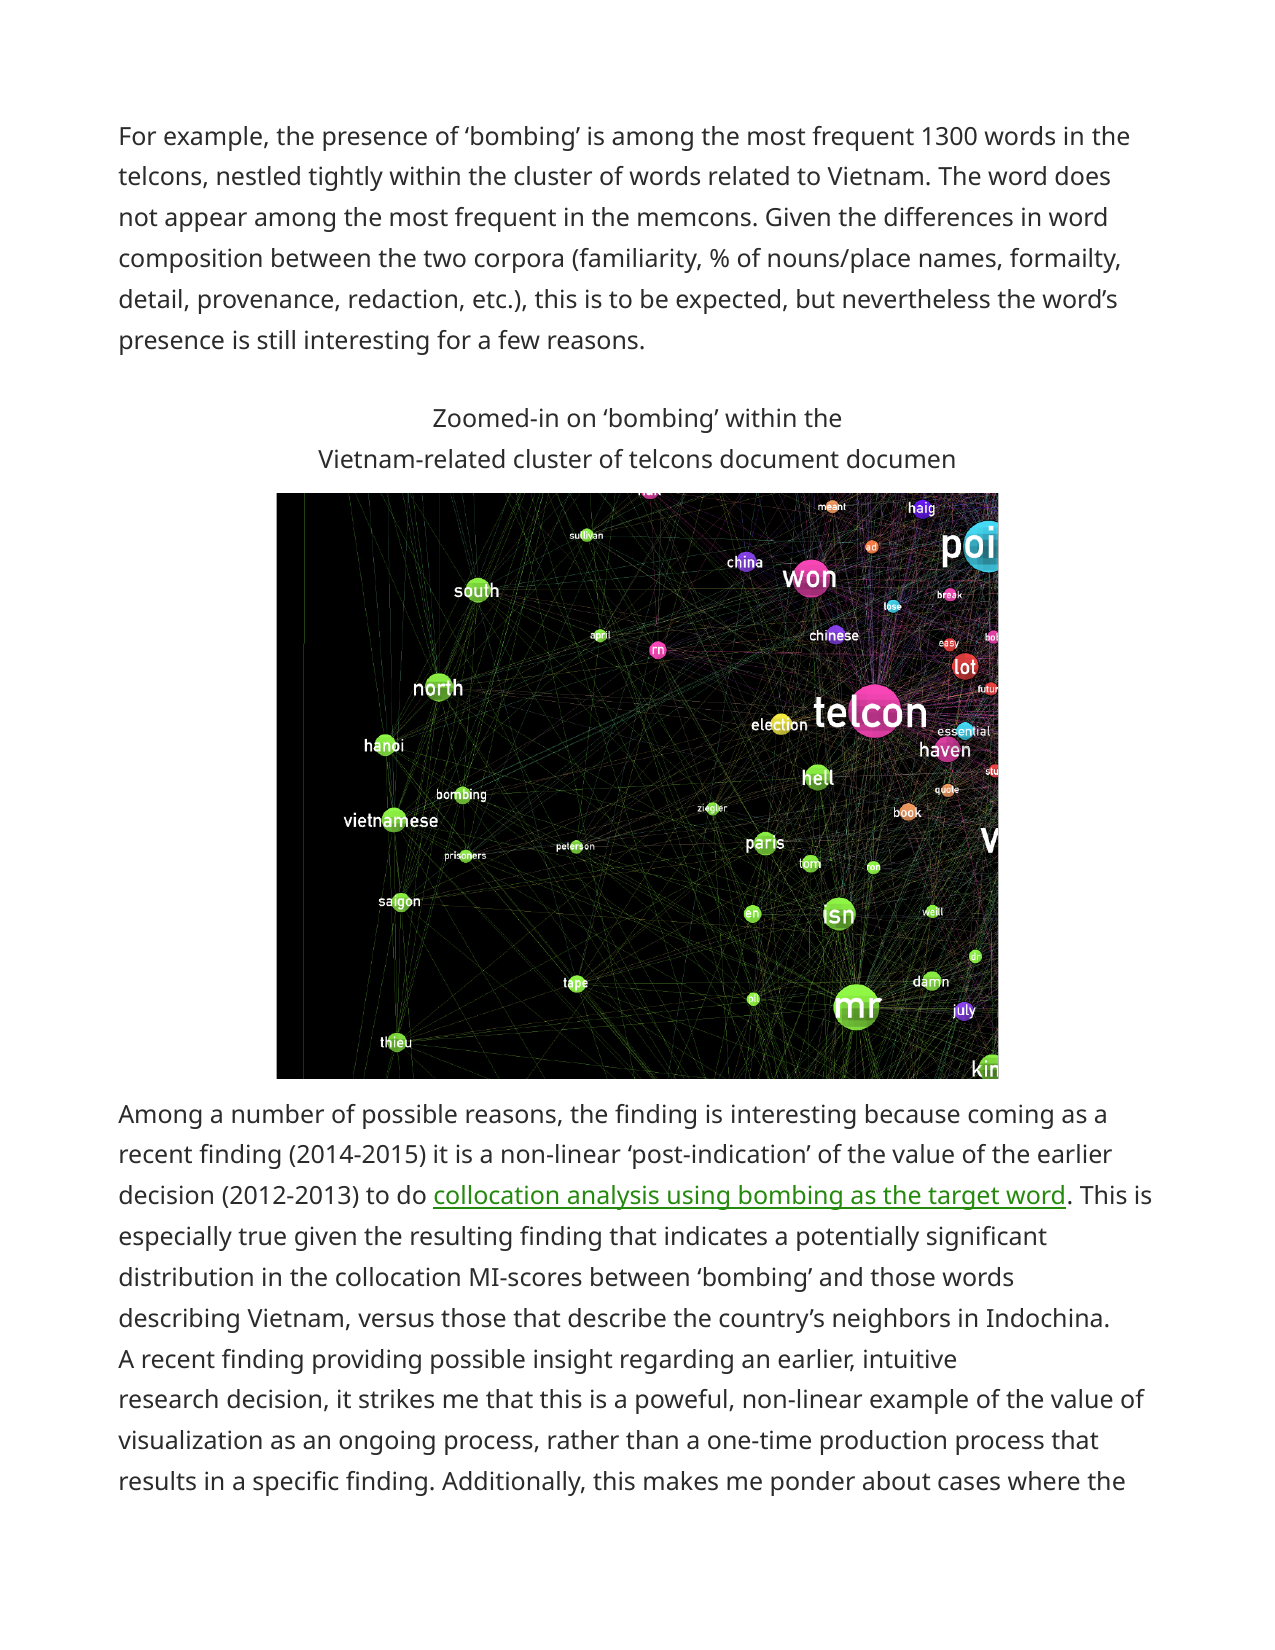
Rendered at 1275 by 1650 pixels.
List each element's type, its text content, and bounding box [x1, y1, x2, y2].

text A recent finding providing possible insight regarding an earlier, intuitive research decision, it strikes me that this is a poweful, non-linear example of the value of visualization as an ongoing process, rather than a one-time production process that results in a specific finding. Additionally, this makes me ponder about cases where the [118, 1341, 1157, 1498]
text Zoomed-in on ‘bombing’ within the Vietnam-related cluster of telcons document documen [118, 401, 1157, 1089]
picture [276, 493, 999, 1079]
text For example, the presence of ‘bombing’ is among the most frequent 1300 words in the telcons, nestled tightly within the cluster of words related to Vietnam. The word does not appear among the most frequent in the memcons. Given the differences in word composition between the two corpora (familiarity, % of nouns/place names, formailty, detail, provenance, redaction, etc.), this is to be expected, but nevertheless the word’s presence is still interesting for a few reasons. [118, 118, 1157, 356]
text Among a number of possible reasons, the finding is interesting because coming as a recent finding (2014-2015) it is a non-linear ‘post-indication’ of the value of the earlier decision (2012-2013) to do collocation analysis using bombing as the target word. This is especially true given the resulting finding that indicates a potentially significant distribution in the collocation MI-scores between ‘bombing’ and those words describing Vietnam, versus those that describe the country’s neighbors in Indochina. [118, 1096, 1157, 1334]
